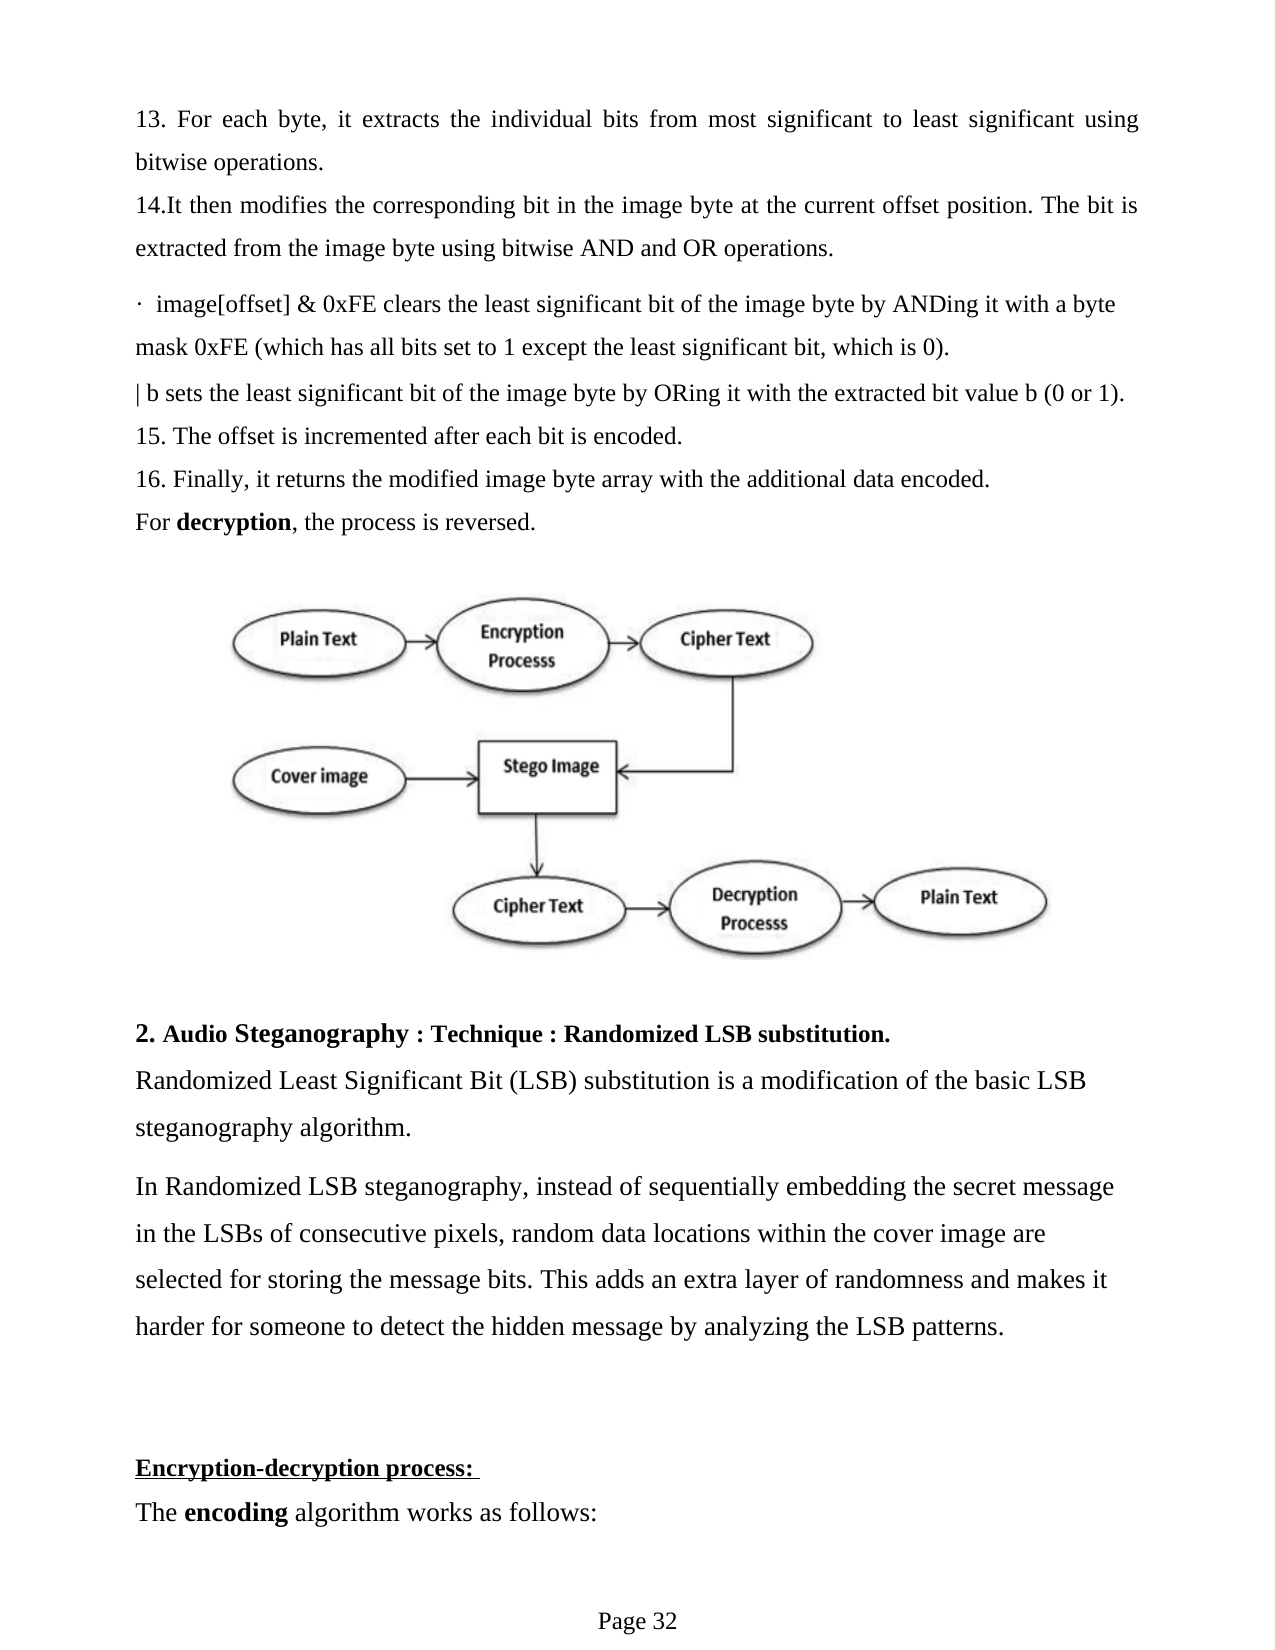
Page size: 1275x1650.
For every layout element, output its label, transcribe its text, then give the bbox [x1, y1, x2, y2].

list The encoding algorithm works as follows: [135, 1496, 1140, 1527]
list Randomized Least Significant Bit (LSB) substitution is a modification of the basic LSB steganography algorithm. [135, 1064, 1140, 1142]
text · image[offset] & 0xFE clears the least significant bit of the image byte by ANDing it with a byte mask 0xFE (which has all bits set to 1 except the least significant bit, which is 0). [135, 289, 1140, 361]
list Encryption-decryption process: [135, 1453, 1140, 1482]
list For decryption, the process is reversed. [135, 507, 1140, 536]
list | b sets the least significant bit of the image byte by ORing it with the extracted bit value b (0 or 1). [135, 378, 1140, 407]
list 16. Finally, it returns the modified image byte array with the additional data encoded. [135, 464, 1140, 493]
list 14.It then modifies the corresponding bit in the image byte at the current offset position. The bit is extracted from the image byte using bitwise AND and OR operations. [135, 190, 1140, 262]
text In Randomized LSB steganography, instead of sequentially embedding the secret message in the LSBs of consecutive pixels, random data locations within the cover image are selected for storing the message bits. This adds an extra layer of randomness and makes it harder for someone to detect the hidden message by analyzing the LSB patterns. [135, 1170, 1140, 1341]
picture [223, 593, 1052, 960]
list 2. Audio Steganography : Technique : Randomized LSB substitution. [135, 1017, 1140, 1049]
list 13. For each byte, it extracts the individual bits from most significant to least significant using bitwise operations. [135, 104, 1140, 176]
list 15. The offset is incremented after each bit is encoded. [135, 421, 1140, 450]
